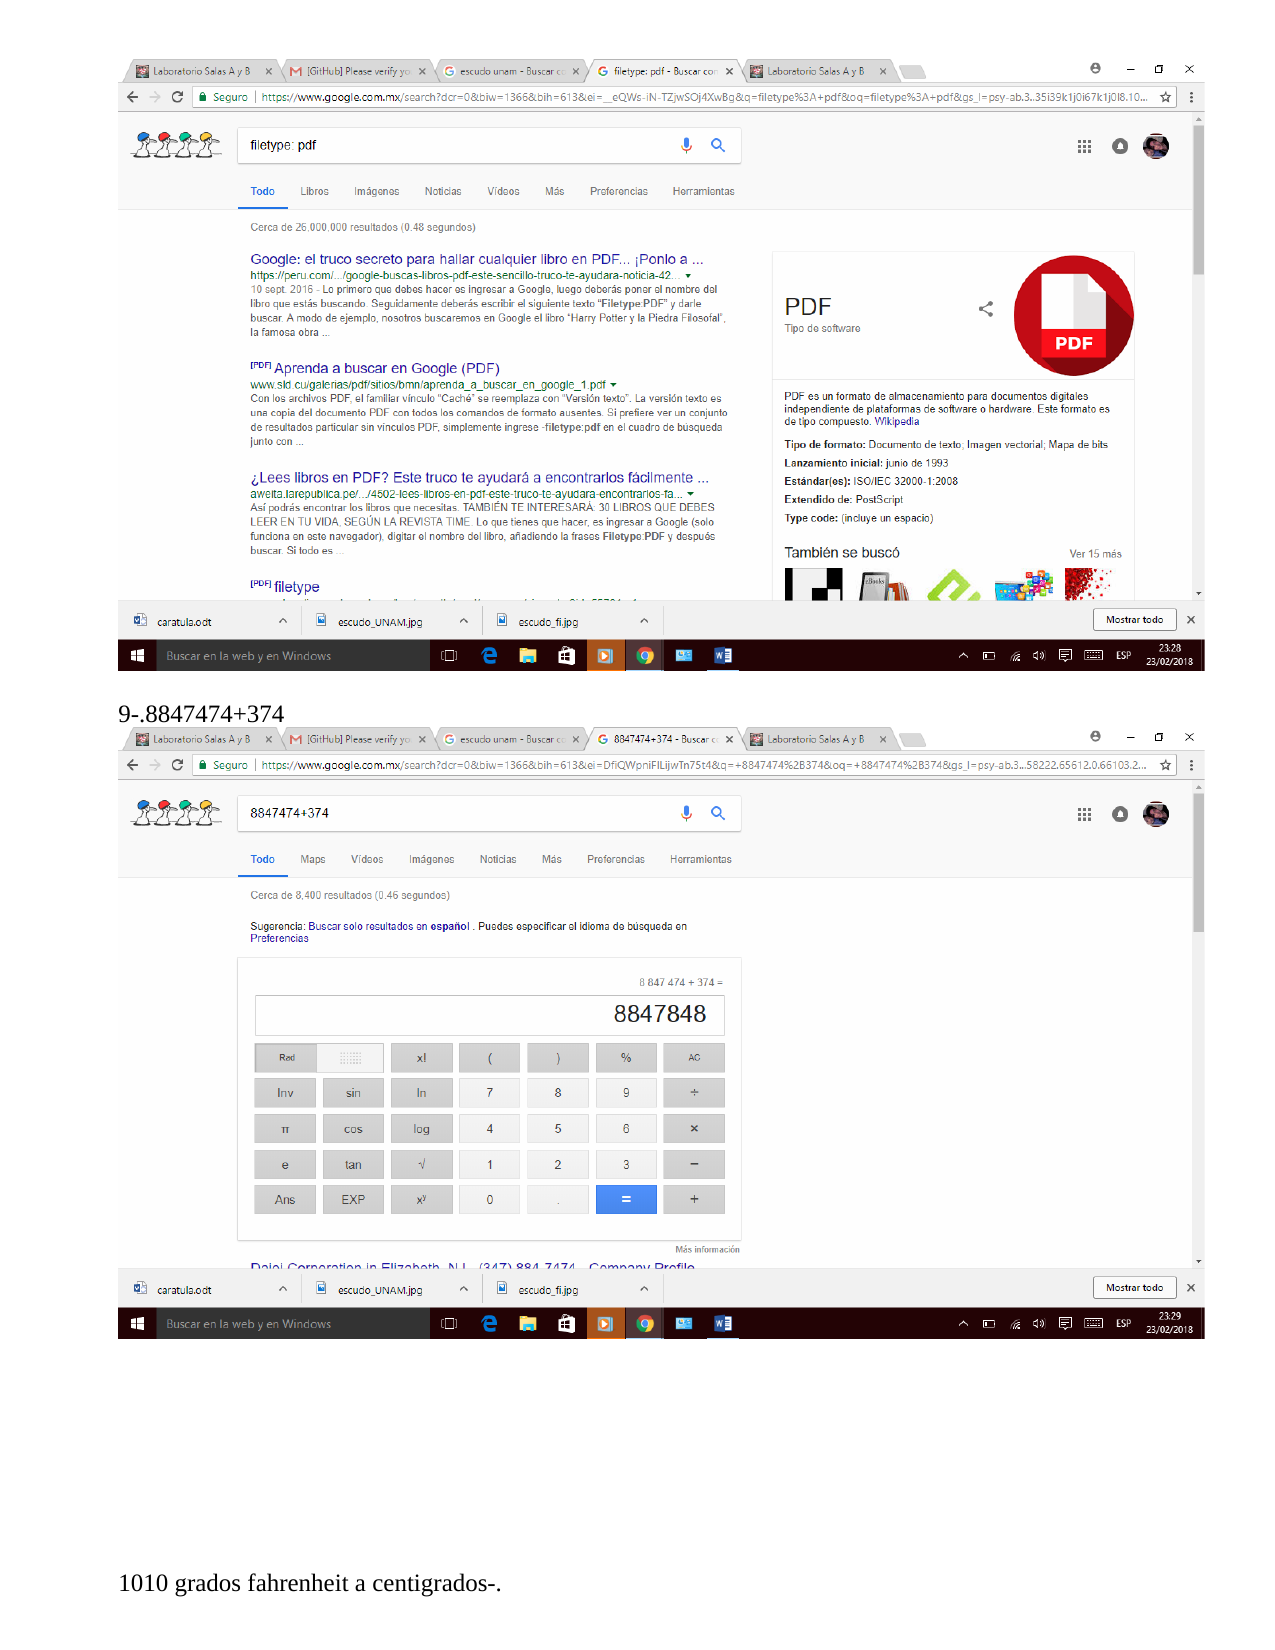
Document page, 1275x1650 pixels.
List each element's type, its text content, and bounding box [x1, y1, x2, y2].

text 1010 grados fahrenheit a centigrados-. [118, 1568, 1205, 1597]
text 9-.8847474+374 [118, 699, 1205, 727]
